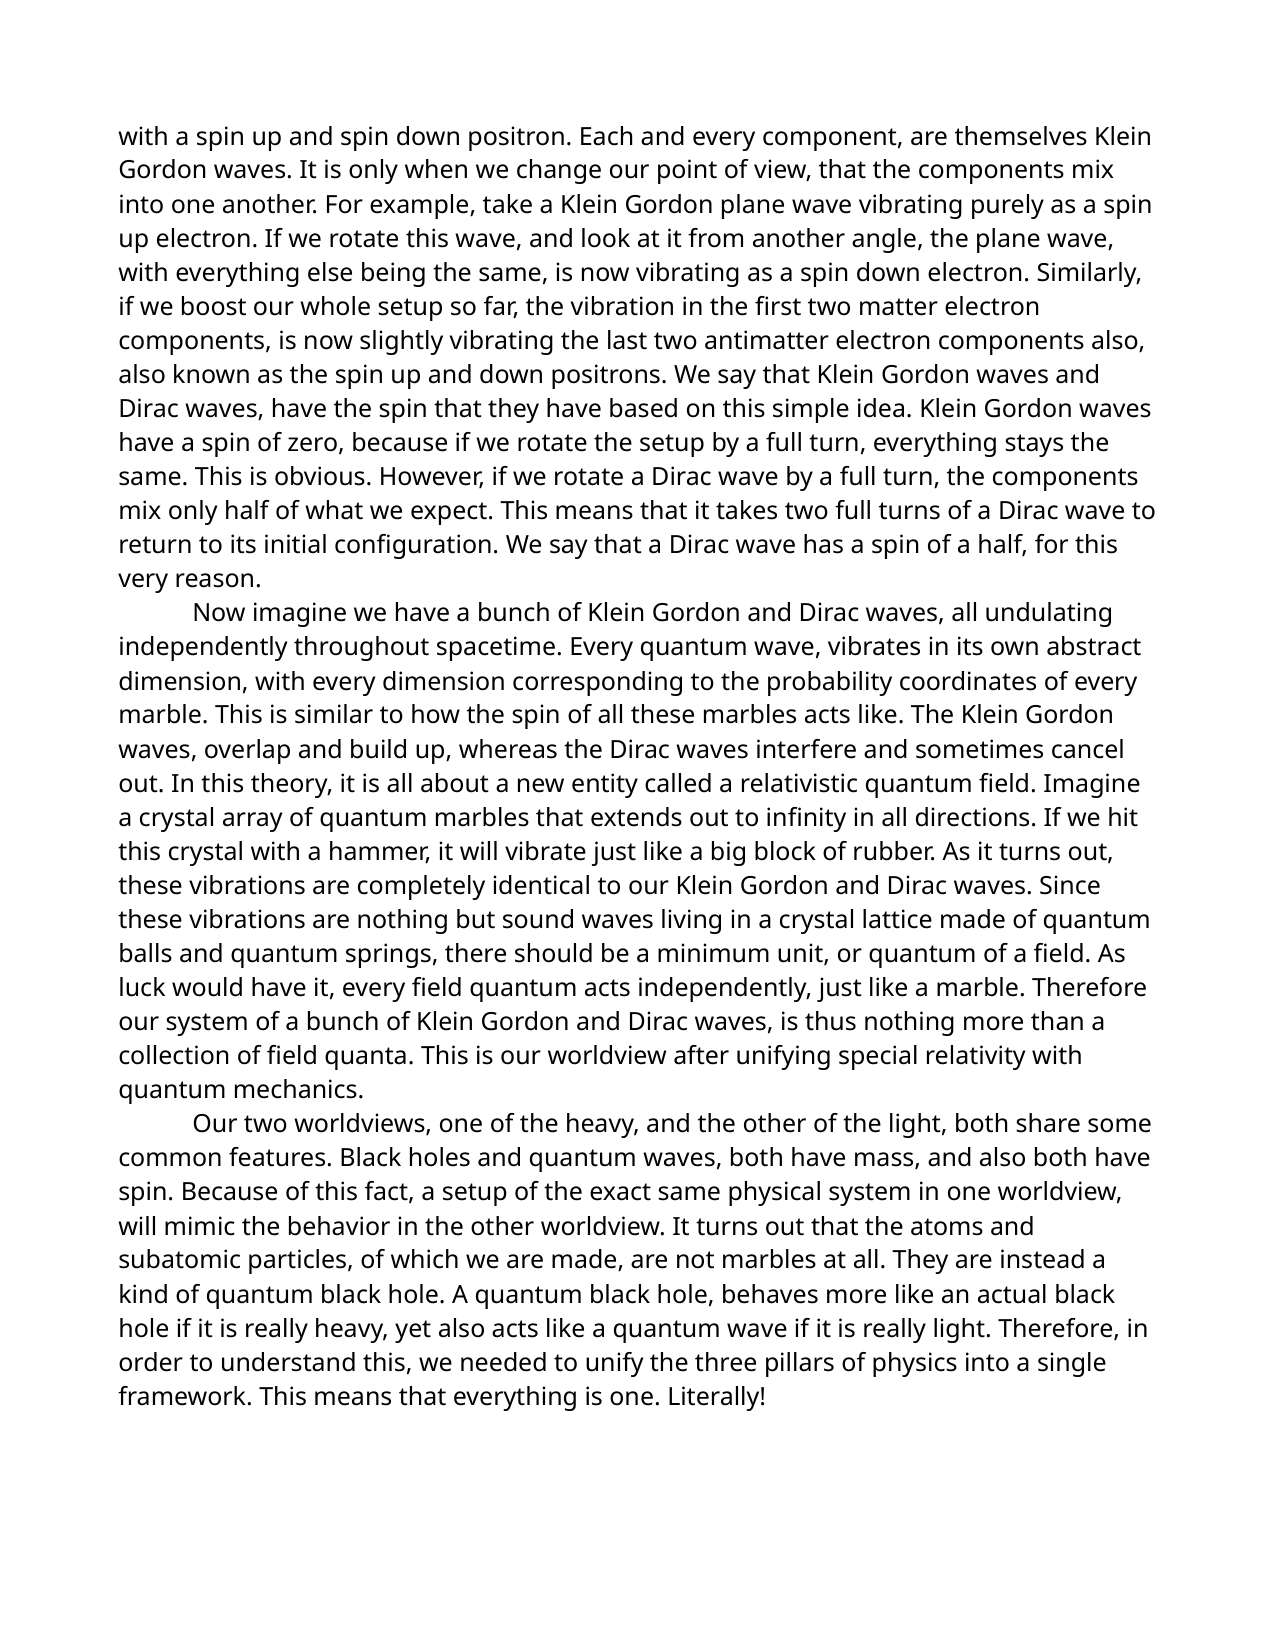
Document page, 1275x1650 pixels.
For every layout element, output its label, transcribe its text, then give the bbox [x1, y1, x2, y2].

text Our two worldviews, one of the heavy, and the other of the light, both share some common features. Black holes and quantum waves, both have mass, and also both have spin. Because of this fact, a setup of the exact same physical system in one worldview, will mimic the behavior in the other worldview. It turns out that the atoms and subatomic particles, of which we are made, are not marbles at all. They are instead a kind of quantum black hole. A quantum black hole, behaves more like an actual black hole if it is really heavy, yet also acts like a quantum wave if it is really light. Therefore, in order to understand this, we needed to unify the three pillars of physics into a single framework. This means that everything is one. Literally! [118, 1106, 1157, 1412]
text Now imagine we have a bunch of Klein Gordon and Dirac waves, all undulating independently throughout spacetime. Every quantum wave, vibrates in its own abstract dimension, with every dimension corresponding to the probability coordinates of every marble. This is similar to how the spin of all these marbles acts like. The Klein Gordon waves, overlap and build up, whereas the Dirac waves interfere and sometimes cancel out. In this theory, it is all about a new entity called a relativistic quantum field. Imagine a crystal array of quantum marbles that extends out to infinity in all directions. If we hit this crystal with a hammer, it will vibrate just like a big block of rubber. As it turns out, these vibrations are completely identical to our Klein Gordon and Dirac waves. Since these vibrations are nothing but sound waves living in a crystal lattice made of quantum balls and quantum springs, there should be a minimum unit, or quantum of a field. As luck would have it, every field quantum acts independently, just like a marble. Therefore our system of a bunch of Klein Gordon and Dirac waves, is thus nothing more than a collection of field quanta. This is our worldview after unifying special relativity with quantum mechanics. [118, 595, 1157, 1106]
text with a spin up and spin down positron. Each and every component, are themselves Klein Gordon waves. It is only when we change our point of view, that the components mix into one another. For example, take a Klein Gordon plane wave vibrating purely as a spin up electron. If we rotate this wave, and look at it from another angle, the plane wave, with everything else being the same, is now vibrating as a spin down electron. Similarly, if we boost our whole setup so far, the vibration in the first two matter electron components, is now slightly vibrating the last two antimatter electron components also, also known as the spin up and down positrons. We say that Klein Gordon waves and Dirac waves, have the spin that they have based on this simple idea. Klein Gordon waves have a spin of zero, because if we rotate the setup by a full turn, everything stays the same. This is obvious. However, if we rotate a Dirac wave by a full turn, the components mix only half of what we expect. This means that it takes two full turns of a Dirac wave to return to its initial configuration. We say that a Dirac wave has a spin of a half, for this very reason. [118, 118, 1157, 595]
